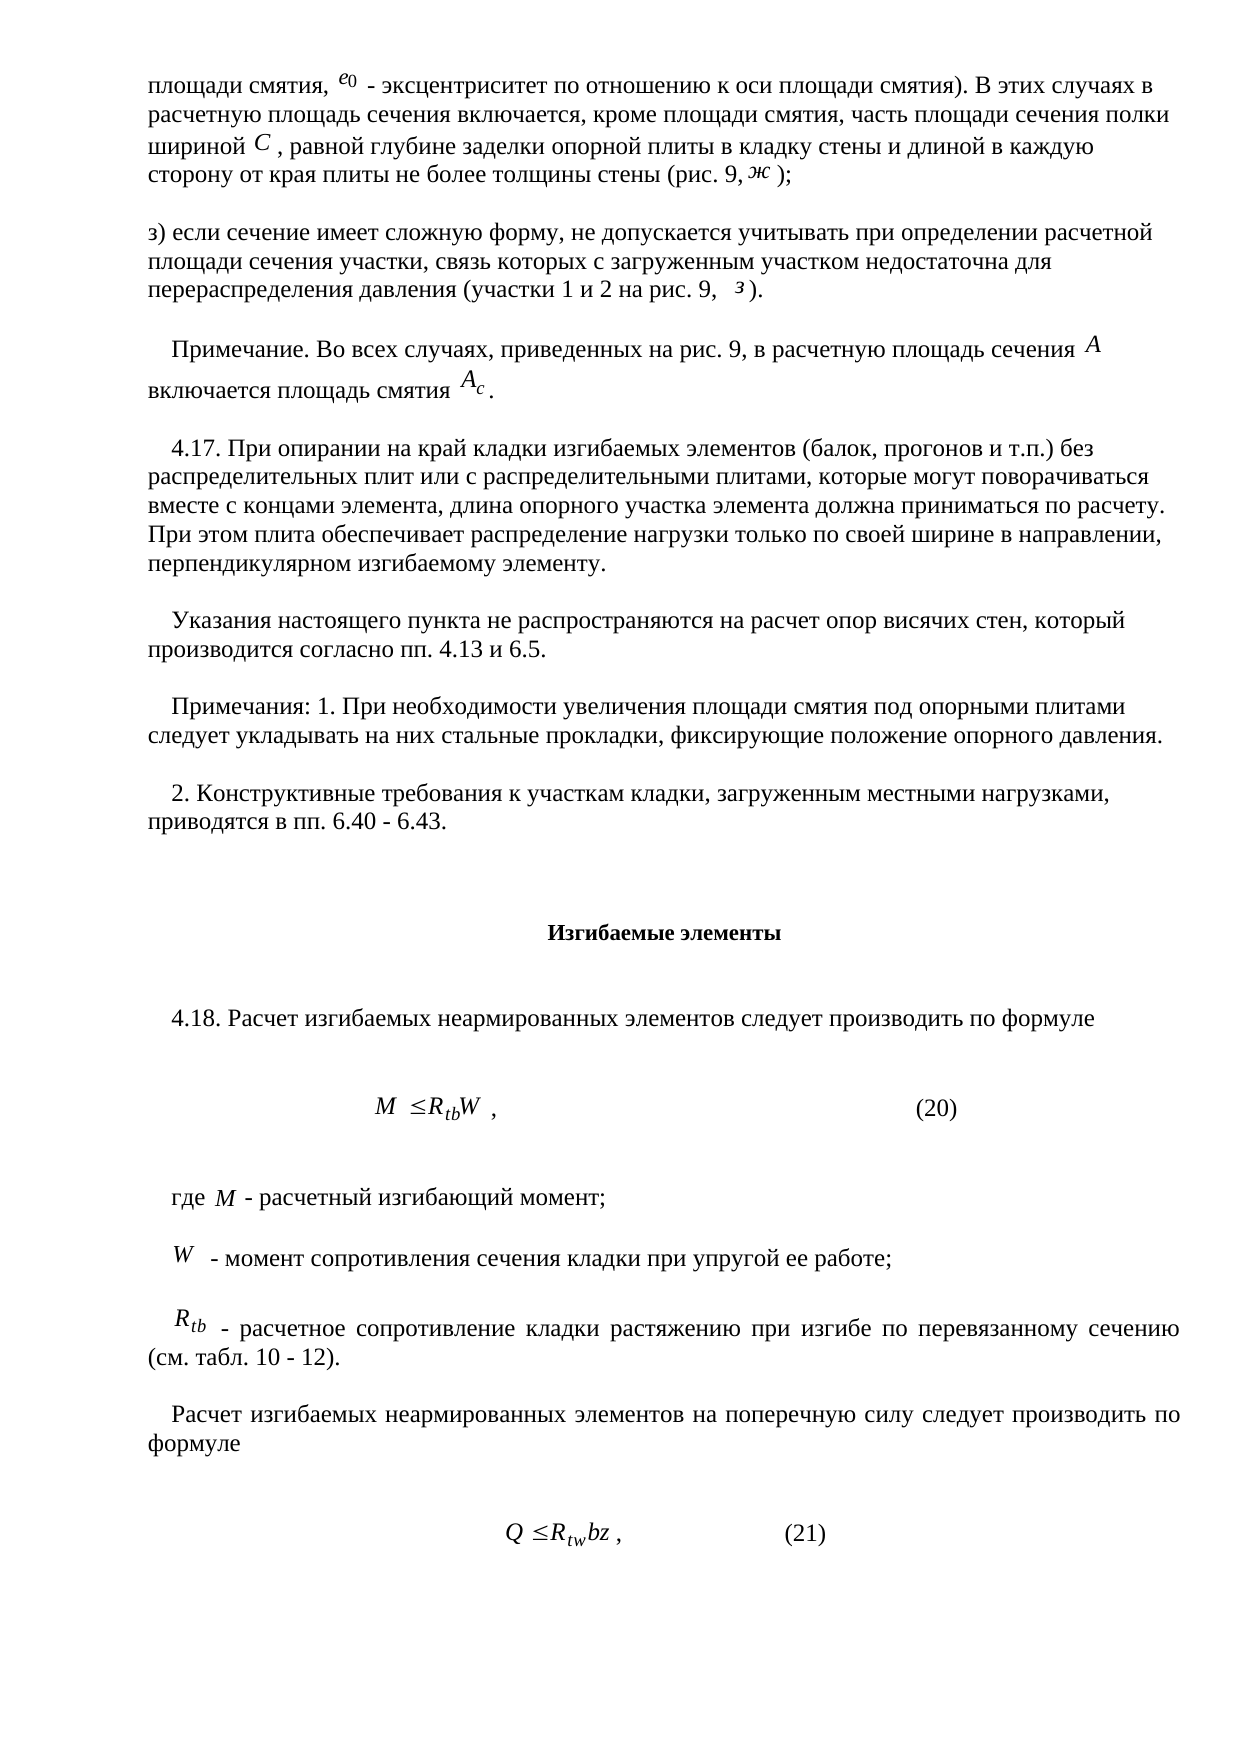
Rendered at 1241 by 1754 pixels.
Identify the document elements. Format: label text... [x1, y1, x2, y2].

text Расчет изгибаемых неармированных элементов на поперечную силу следует производить по формуле [148, 1399, 1181, 1457]
text 4.17. При опирании на край кладки изгибаемых элементов (балок, прогонов и т.п.) без распределительных плит или с распределительными плитами, которые могут поворачиваться вместе с концами элемента, длина опорного участка элемента должна приниматься по расчету. При этом плита обеспечивает распределение нагрузки только по своей ширине в направлении, перпендикулярном изгибаемому элементу. [148, 433, 1181, 576]
text 2. Конструктивные требования к участкам кладки, загруженным местными нагрузками, приводятся в пп. 6.40 - 6.43. [148, 778, 1181, 835]
text Указания настоящего пункта не распространяются на расчет опор висячих стен, который производится согласно пп. 4.13 и 6.5. [148, 605, 1181, 663]
text з) если сечение имеет сложную форму, не допускается учитывать при определении расчетной площади сечения участки, связь которых с загруженным участком недостаточна для перераспределения давления (участки 1 и 2 на рис. 9, ). [148, 217, 1181, 303]
text Примечание. Во всех случаях, приведенных на рис. 9, в расчетную площадь сечения включается площадь смятия . [148, 332, 1181, 404]
text Примечания: 1. При необходимости увеличения площади смятия под опорными плитами следует укладывать на них стальные прокладки, фиксирующие положение опорного давления. [148, 691, 1181, 749]
text , (21) [148, 1514, 1181, 1551]
text - расчетное сопротивление кладки растяжению при изгибе по перевязанному сечению (см. табл. 10 - 12). [148, 1301, 1181, 1371]
text где - расчетный изгибающий момент; [148, 1182, 1181, 1211]
text , (20) [148, 1089, 1181, 1125]
text - момент сопротивления сечения кладки при упругой ее работе; [148, 1240, 1181, 1272]
text 4.18. Расчет изгибаемых неармированных элементов следует производить по формуле [148, 1003, 1181, 1032]
subtitle Изгибаемые элементы [148, 919, 1181, 945]
text ж) при площади смятия, расположенной в пределах пилястры и части стены или простенка, увеличение расчетной площади по сравнению с площадью смятия следует учитывать только для нагрузки, равнодействующая которой приложена в пределах полки (стены) или же в пределах ребра (пилястры) с эксцентриситетом в сторону стены (где - длина площади смятия, - эксцентриситет по отношению к оси площади смятия). В этих случаях в расчетную площадь сечения включается, кроме площади смятия, часть площади сечения полки шириной , равной глубине заделки опорной плиты в кладку стены и длиной в каждую сторону от края плиты не более толщины стены (рис. 9,); [148, 59, 1181, 188]
